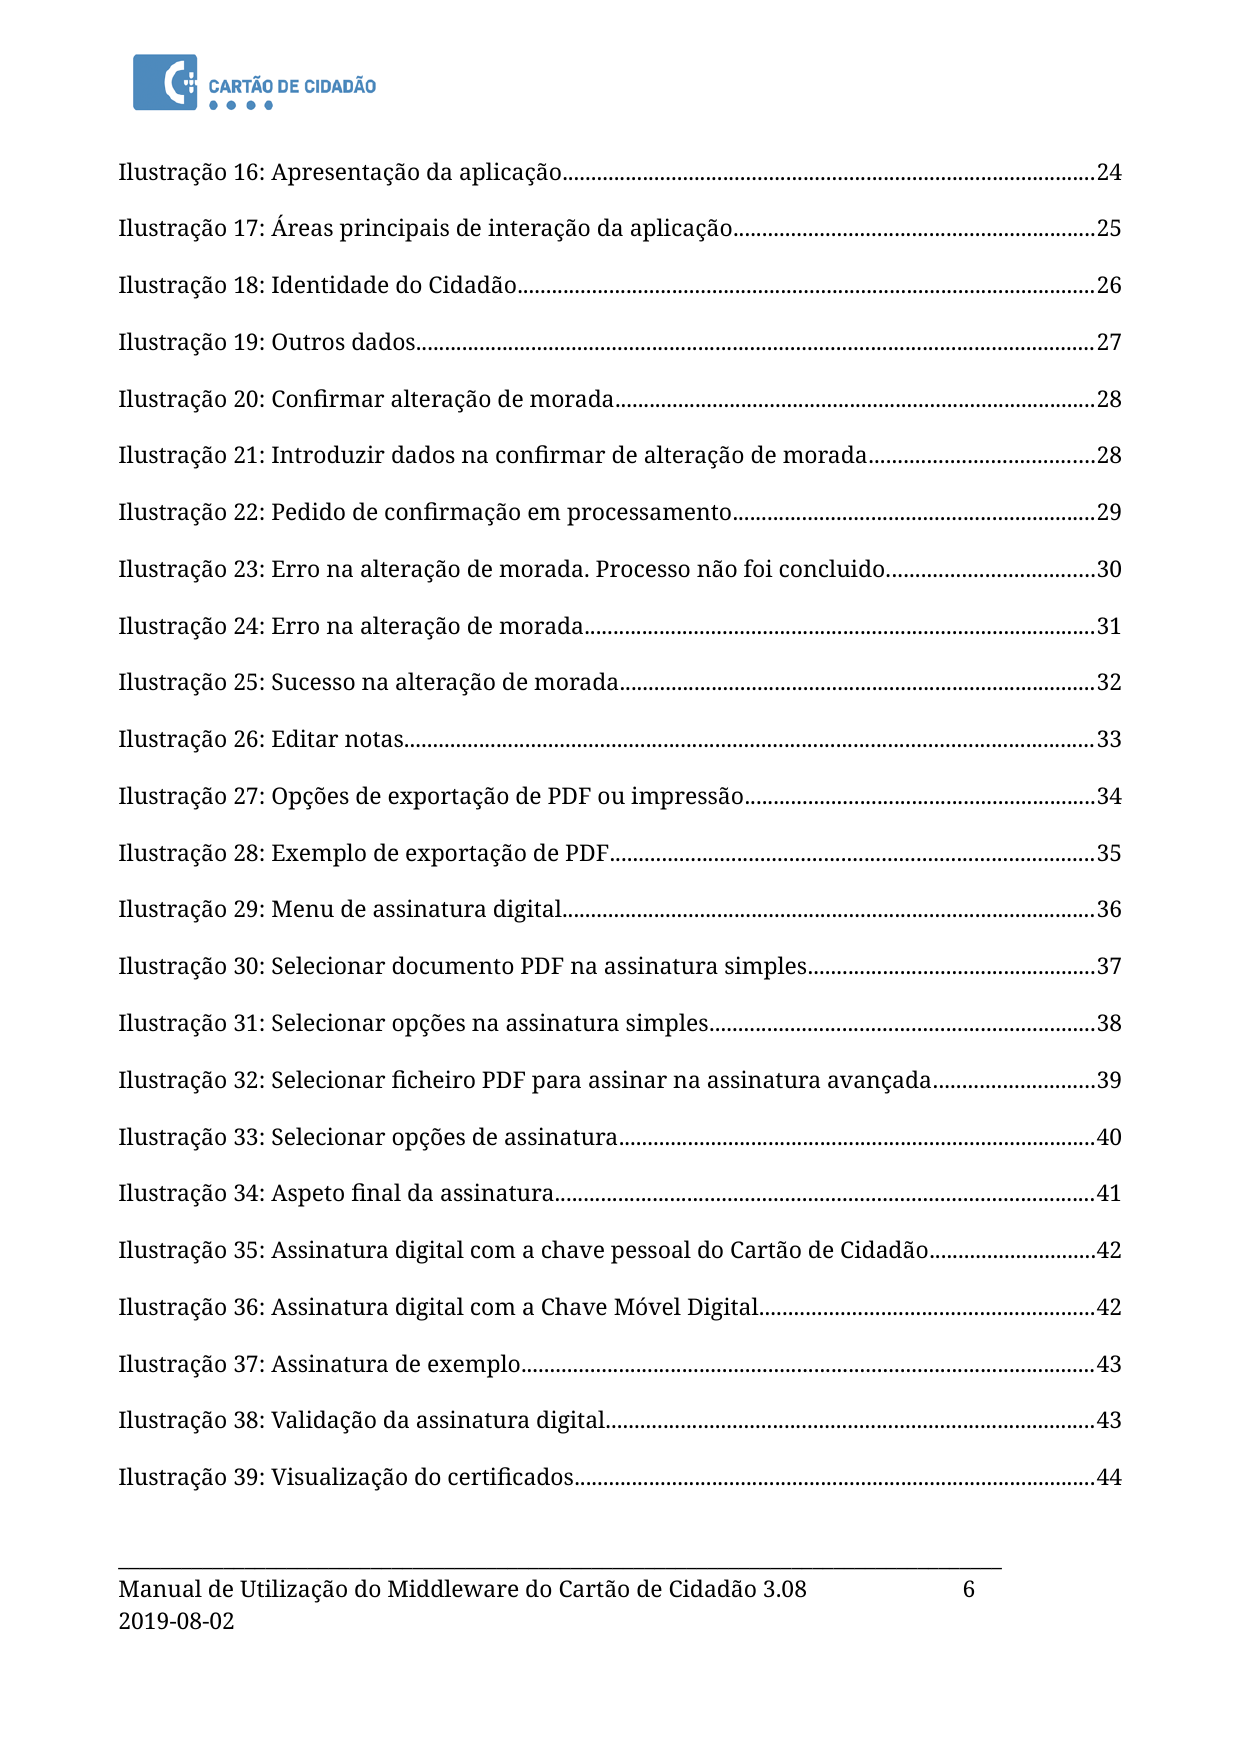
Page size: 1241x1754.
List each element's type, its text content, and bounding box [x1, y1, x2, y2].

text Ilustração 29: Menu de assinatura digital 36 [118, 893, 1122, 925]
text Ilustração 34: Aspeto final da assinatura 41 [118, 1177, 1122, 1208]
text Ilustração 39: Visualização do certificados 44 [118, 1461, 1122, 1492]
text Ilustração 17: Áreas principais de interação da aplicação 25 [118, 212, 1122, 243]
text Ilustração 28: Exemplo de exportação de PDF 35 [118, 837, 1122, 868]
text Ilustração 25: Sucesso na alteração de morada 32 [118, 666, 1122, 698]
text Ilustração 23: Erro na alteração de morada. Processo não foi concluido. 30 [118, 553, 1122, 584]
text Ilustração 33: Selecionar opções de assinatura 40 [118, 1121, 1122, 1152]
text Ilustração 36: Assinatura digital com a Chave Móvel Digital 42 [118, 1291, 1122, 1322]
text Ilustração 21: Introduzir dados na confirmar de alteração de morada 28 [118, 439, 1122, 471]
text Ilustração 27: Opções de exportação de PDF ou impressão 34 [118, 780, 1122, 811]
picture [130, 47, 423, 118]
text Ilustração 16: Apresentação da aplicação 24 [118, 155, 1122, 187]
text Ilustração 32: Selecionar ficheiro PDF para assinar na assinatura avançada 39 [118, 1064, 1122, 1095]
text Ilustração 35: Assinatura digital com a chave pessoal do Cartão de Cidadão 42 [118, 1234, 1122, 1265]
text Ilustração 20: Confirmar alteração de morada 28 [118, 382, 1122, 414]
text Ilustração 31: Selecionar opções na assinatura simples 38 [118, 1007, 1122, 1038]
text Ilustração 38: Validação da assinatura digital 43 [118, 1404, 1122, 1436]
text Ilustração 19: Outros dados 27 [118, 326, 1122, 357]
text Ilustração 37: Assinatura de exemplo 43 [118, 1348, 1122, 1379]
text Ilustração 22: Pedido de confirmação em processamento 29 [118, 496, 1122, 527]
text Ilustração 24: Erro na alteração de morada 31 [118, 609, 1122, 641]
text Ilustração 18: Identidade do Cidadão 26 [118, 269, 1122, 300]
text Ilustração 30: Selecionar documento PDF na assinatura simples 37 [118, 950, 1122, 981]
text Ilustração 26: Editar notas 33 [118, 723, 1122, 754]
